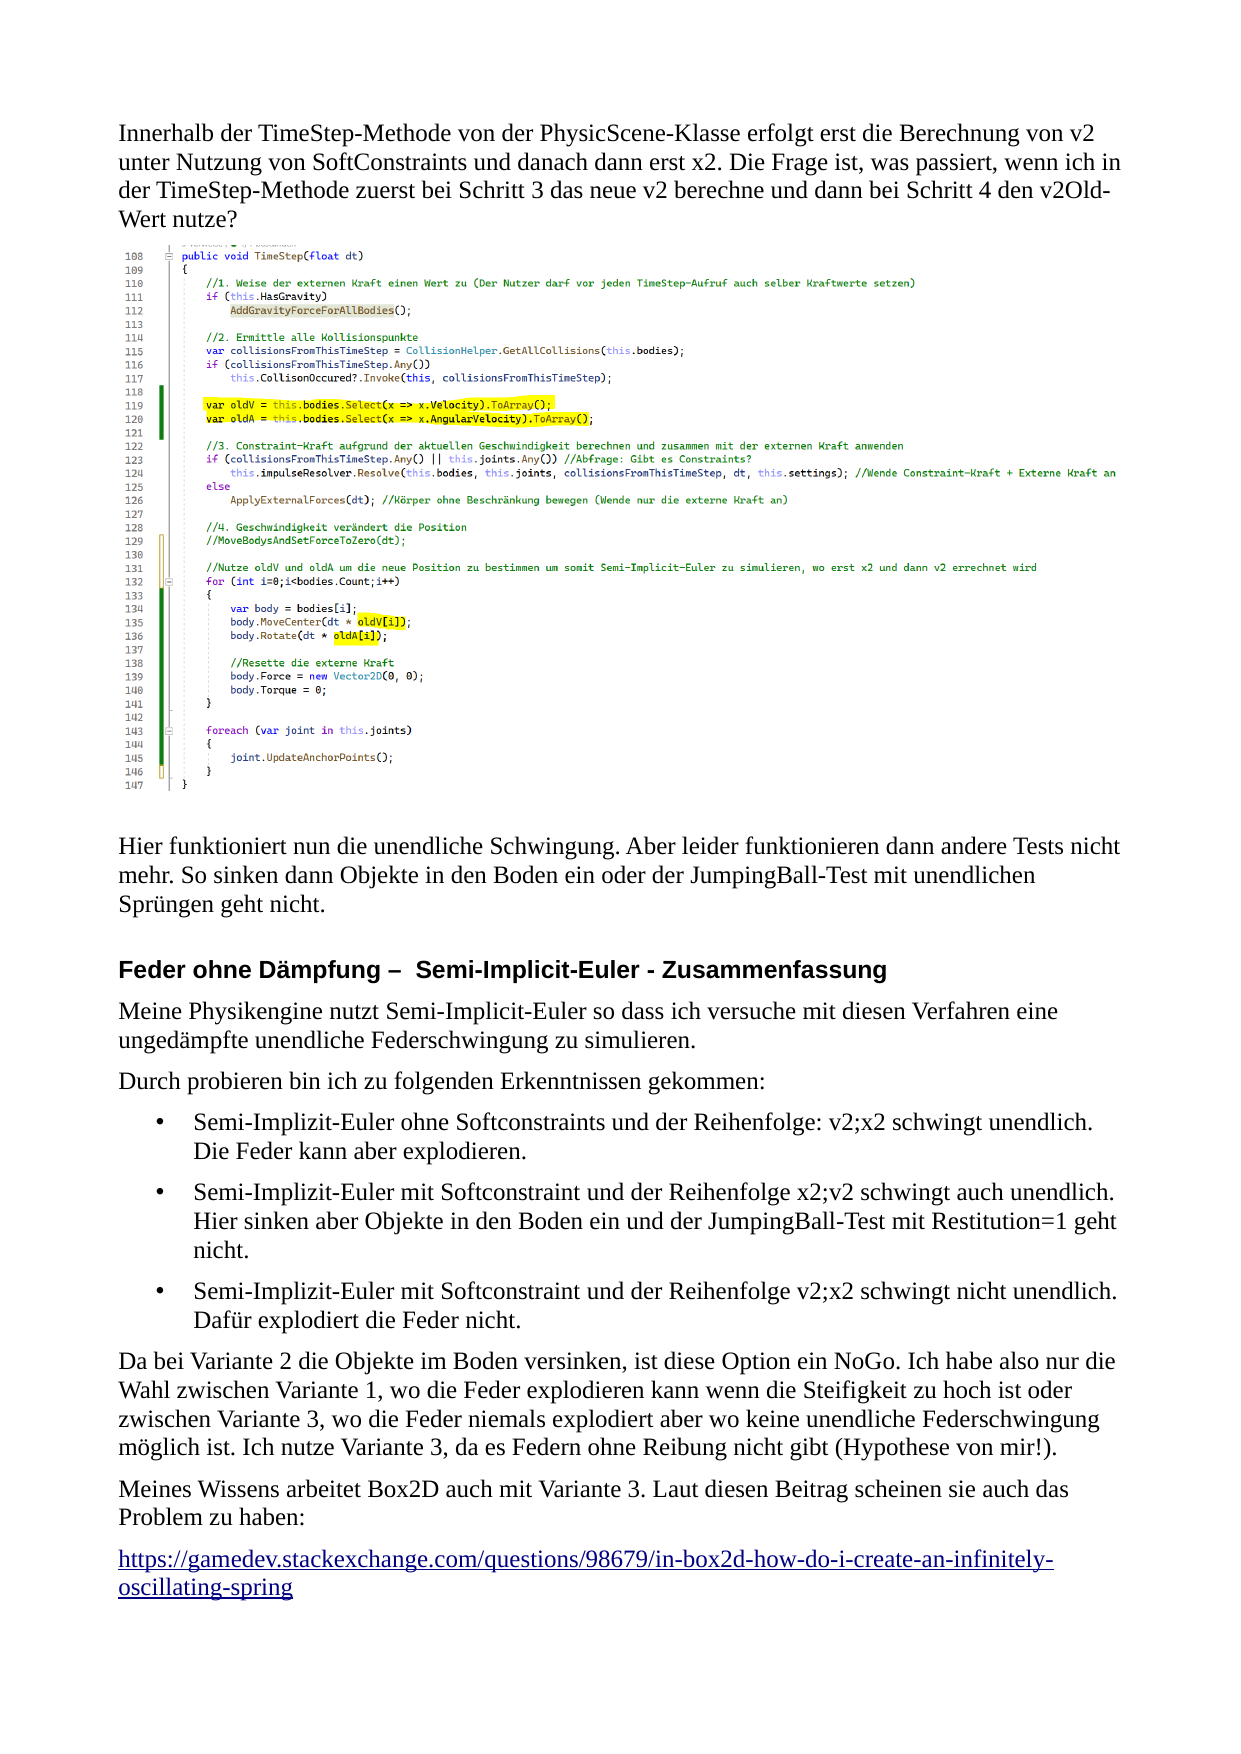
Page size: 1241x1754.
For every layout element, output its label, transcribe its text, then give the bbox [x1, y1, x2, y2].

subtitle Feder ohne Dämpfung – Semi-Implicit-Euler - Zusammenfassung [118, 955, 1122, 984]
text Hier funktioniert nun die unendliche Schwingung. Aber leider funktionieren dann andere Tests nicht mehr. So sinken dann Objekte in den Boden ein oder der JumpingBall-Test mit unendlichen Sprüngen geht nicht. [118, 831, 1122, 918]
text Meine Physikengine nutzt Semi-Implicit-Euler so dass ich versuche mit diesen Verfahren eine ungedämpfte unendliche Federschwingung zu simulieren. [118, 996, 1122, 1054]
list Semi-Implizit-Euler mit Softconstraint und der Reihenfolge v2;x2 schwingt nicht unendlich. Dafür explodiert die Feder nicht. [156, 1276, 1122, 1334]
picture [118, 245, 1123, 791]
text Meines Wissens arbeitet Box2D auch mit Variante 3. Laut diesen Beitrag scheinen sie auch das Problem zu haben: [118, 1474, 1122, 1531]
text Da bei Variante 2 die Objekte im Boden versinken, ist diese Option ein NoGo. Ich habe also nur die Wahl zwischen Variante 1, wo die Feder explodieren kann wenn die Steifigkeit zu hoch ist oder zwischen Variante 3, wo die Feder niemals explodiert aber wo keine unendliche Federschwingung möglich ist. Ich nutze Variante 3, da es Federn ohne Reibung nicht gibt (Hypothese von mir!). [118, 1346, 1122, 1461]
list Semi-Implizit-Euler mit Softconstraint und der Reihenfolge x2;v2 schwingt auch unendlich. Hier sinken aber Objekte in den Boden ein und der JumpingBall-Test mit Restitution=1 geht nicht. [156, 1177, 1122, 1264]
text https://gamedev.stackexchange.com/questions/98679/in-box2d-how-do-i-create-an-infinitely-oscillating-spring [118, 1544, 1122, 1601]
text Innerhalb der TimeStep-Methode von der PhysicScene-Klasse erfolgt erst die Berechnung von v2 unter Nutzung von SoftConstraints und danach dann erst x2. Die Frage ist, was passiert, wenn ich in der TimeStep-Methode zuerst bei Schritt 3 das neue v2 berechne und dann bei Schritt 4 den v2Old-Wert nutze? [118, 118, 1122, 233]
text Durch probieren bin ich zu folgenden Erkenntnissen gekommen: [118, 1066, 1122, 1095]
list Semi-Implizit-Euler ohne Softconstraints und der Reihenfolge: v2;x2 schwingt unendlich. Die Feder kann aber explodieren. [156, 1107, 1122, 1165]
